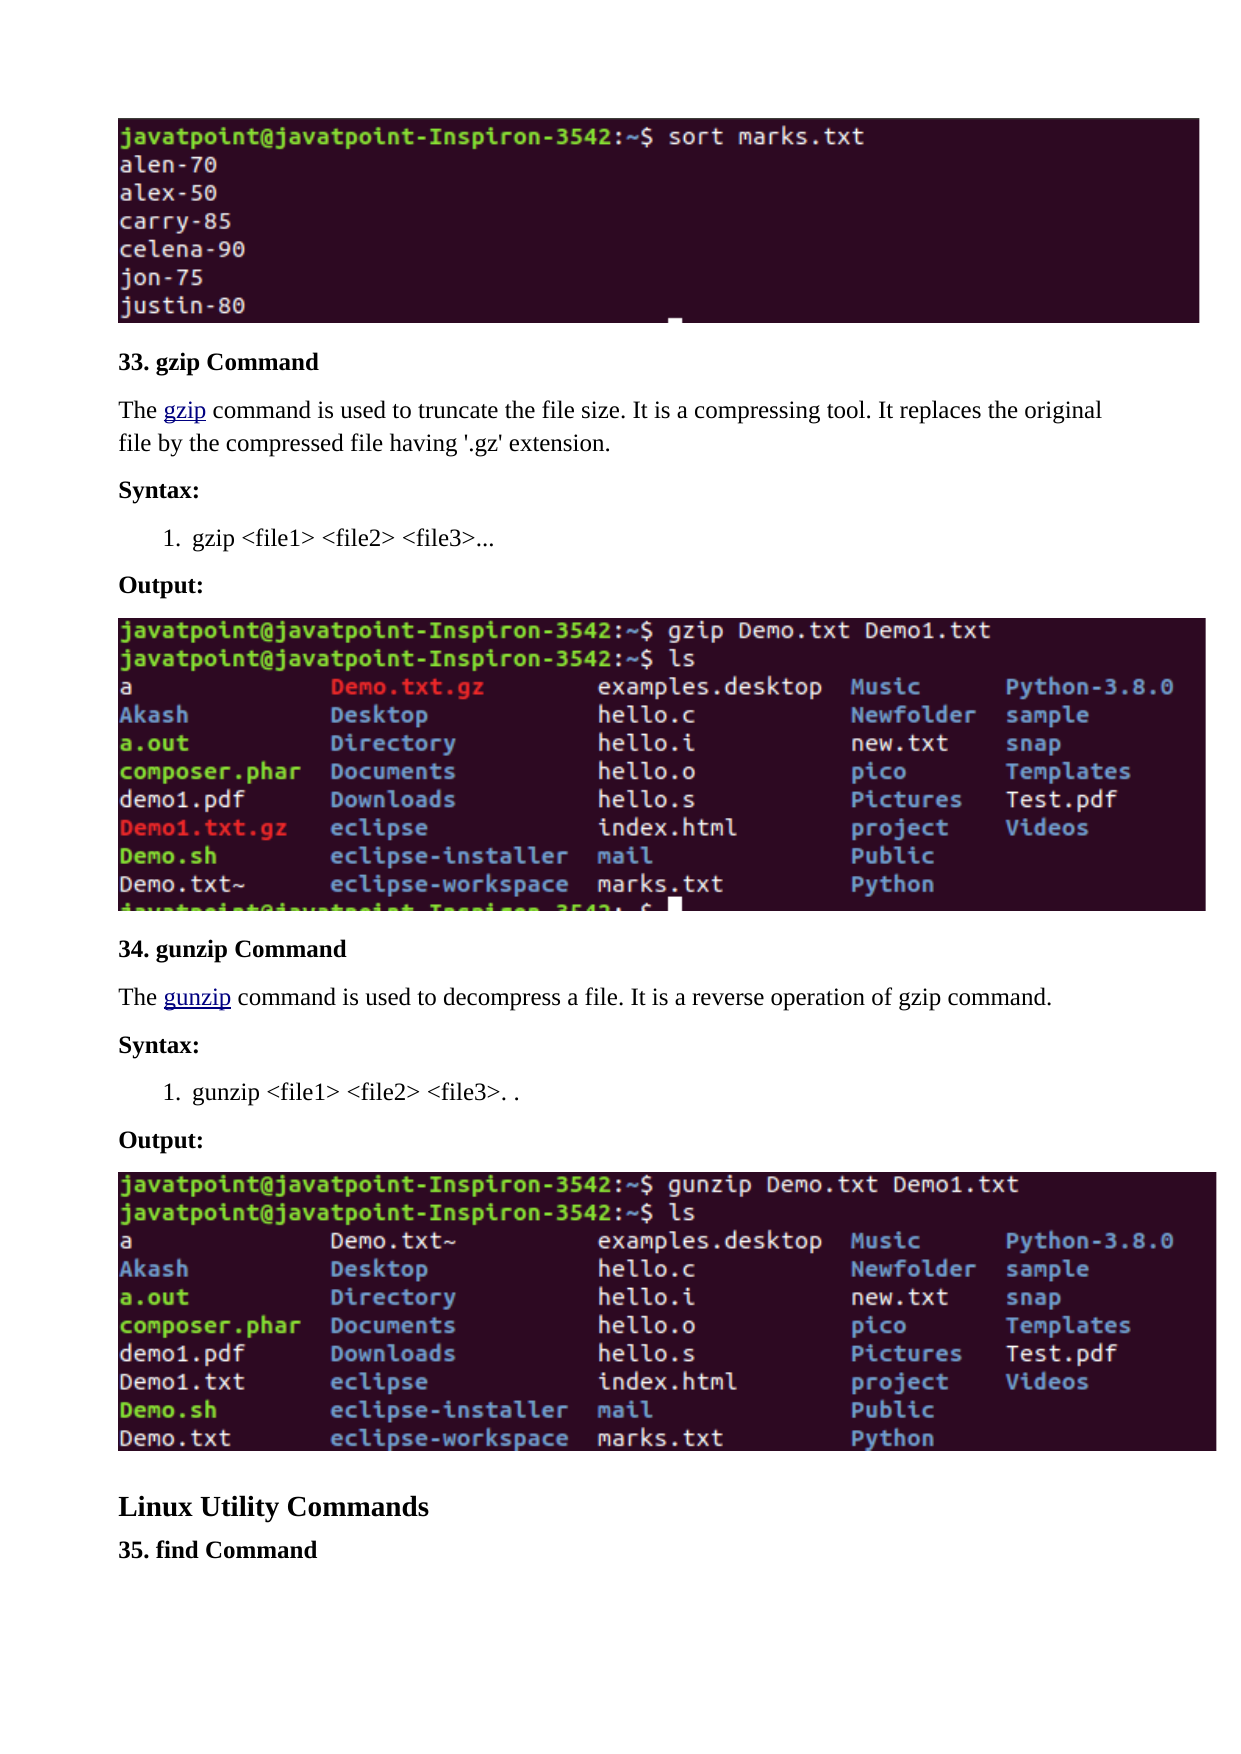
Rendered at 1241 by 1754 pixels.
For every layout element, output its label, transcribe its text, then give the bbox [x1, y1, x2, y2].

text 35. find Command [118, 1536, 1122, 1564]
text Syntax: [118, 475, 1122, 504]
subtitle Linux Utility Commands [118, 1489, 1122, 1523]
list gunzip <file1> <file2> <file3>. . [162, 1077, 1122, 1106]
picture [118, 618, 1206, 911]
picture [118, 118, 1200, 323]
picture [118, 1172, 1217, 1451]
list gzip <file1> <file2> <file3>... [162, 523, 1122, 552]
text Output: [118, 1125, 1122, 1154]
text 34. gunzip Command [118, 934, 1122, 963]
text Syntax: [118, 1030, 1122, 1058]
text The gunzip command is used to decompress a file. It is a reverse operation of gzip command. [118, 982, 1122, 1011]
text Output: [118, 571, 1122, 599]
text 33. gzip Command [118, 347, 1122, 376]
text The gzip command is used to truncate the file size. It is a compressing tool. It replaces the original file by the compressed file having '.gz' extension. [118, 395, 1122, 456]
